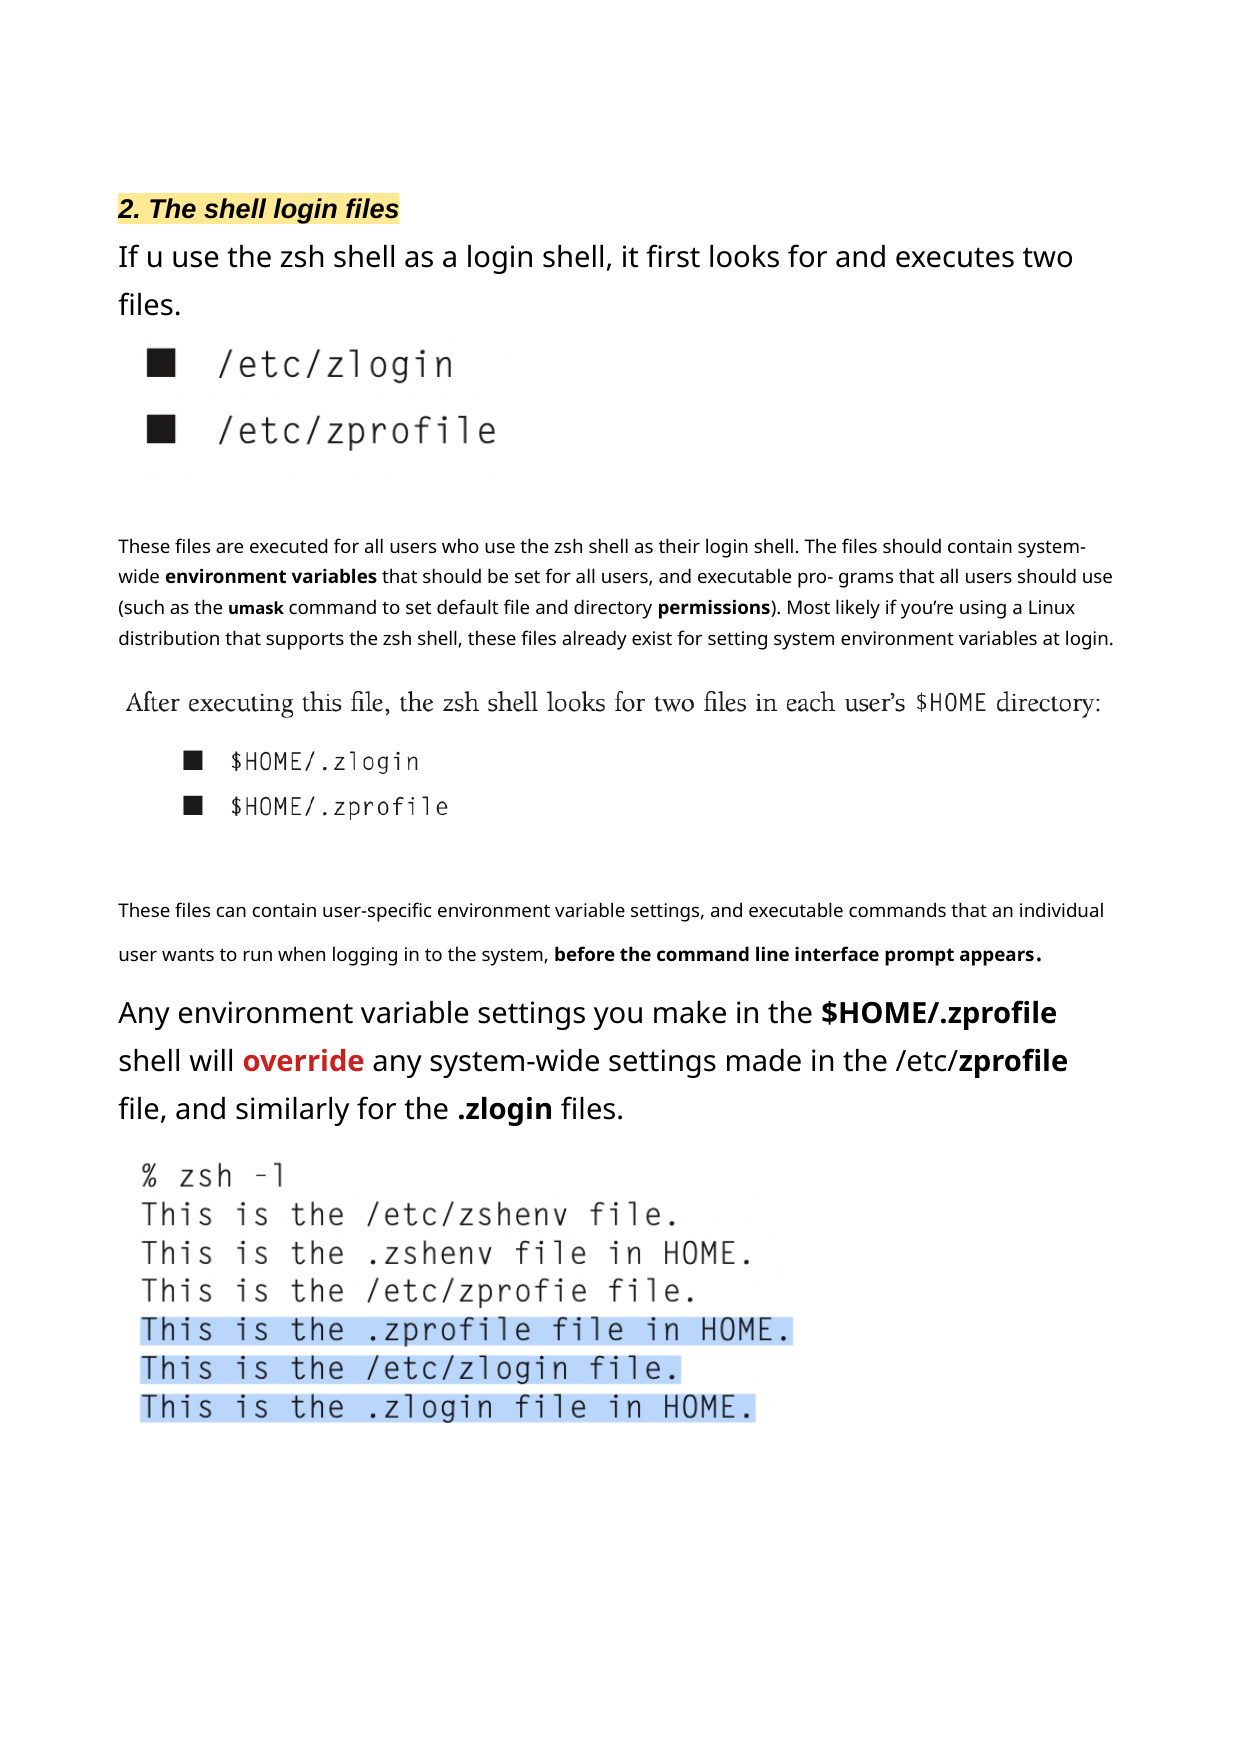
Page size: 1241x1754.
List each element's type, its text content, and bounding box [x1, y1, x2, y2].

picture [118, 686, 1123, 827]
text Any environment variable settings you make in the $HOME/.zprofile shell will override any system-wide settings made in the /etc/zprofile file, and similarly for the .zlogin files. [118, 993, 1122, 1128]
text These files are executed for all users who use the zsh shell as their login shell. The files should contain system-wide environment variables that should be set for all users, and executable pro- grams that all users should use (such as the umask command to set default file and directory permissions). Most likely if you’re using a Linux distribution that supports the zsh shell, these files already exist for setting system environment variables at login. [118, 533, 1122, 650]
picture [128, 1150, 831, 1426]
text These files can contain user-specific environment variable settings, and executable commands that an individual user wants to run when logging in to the system, before the command line interface prompt appears. [118, 897, 1122, 970]
subtitle 2. The shell login files [399, 193, 1122, 224]
text If u use the zsh shell as a login shell, it first looks for and executes two files. [118, 237, 1122, 324]
picture [127, 338, 512, 478]
